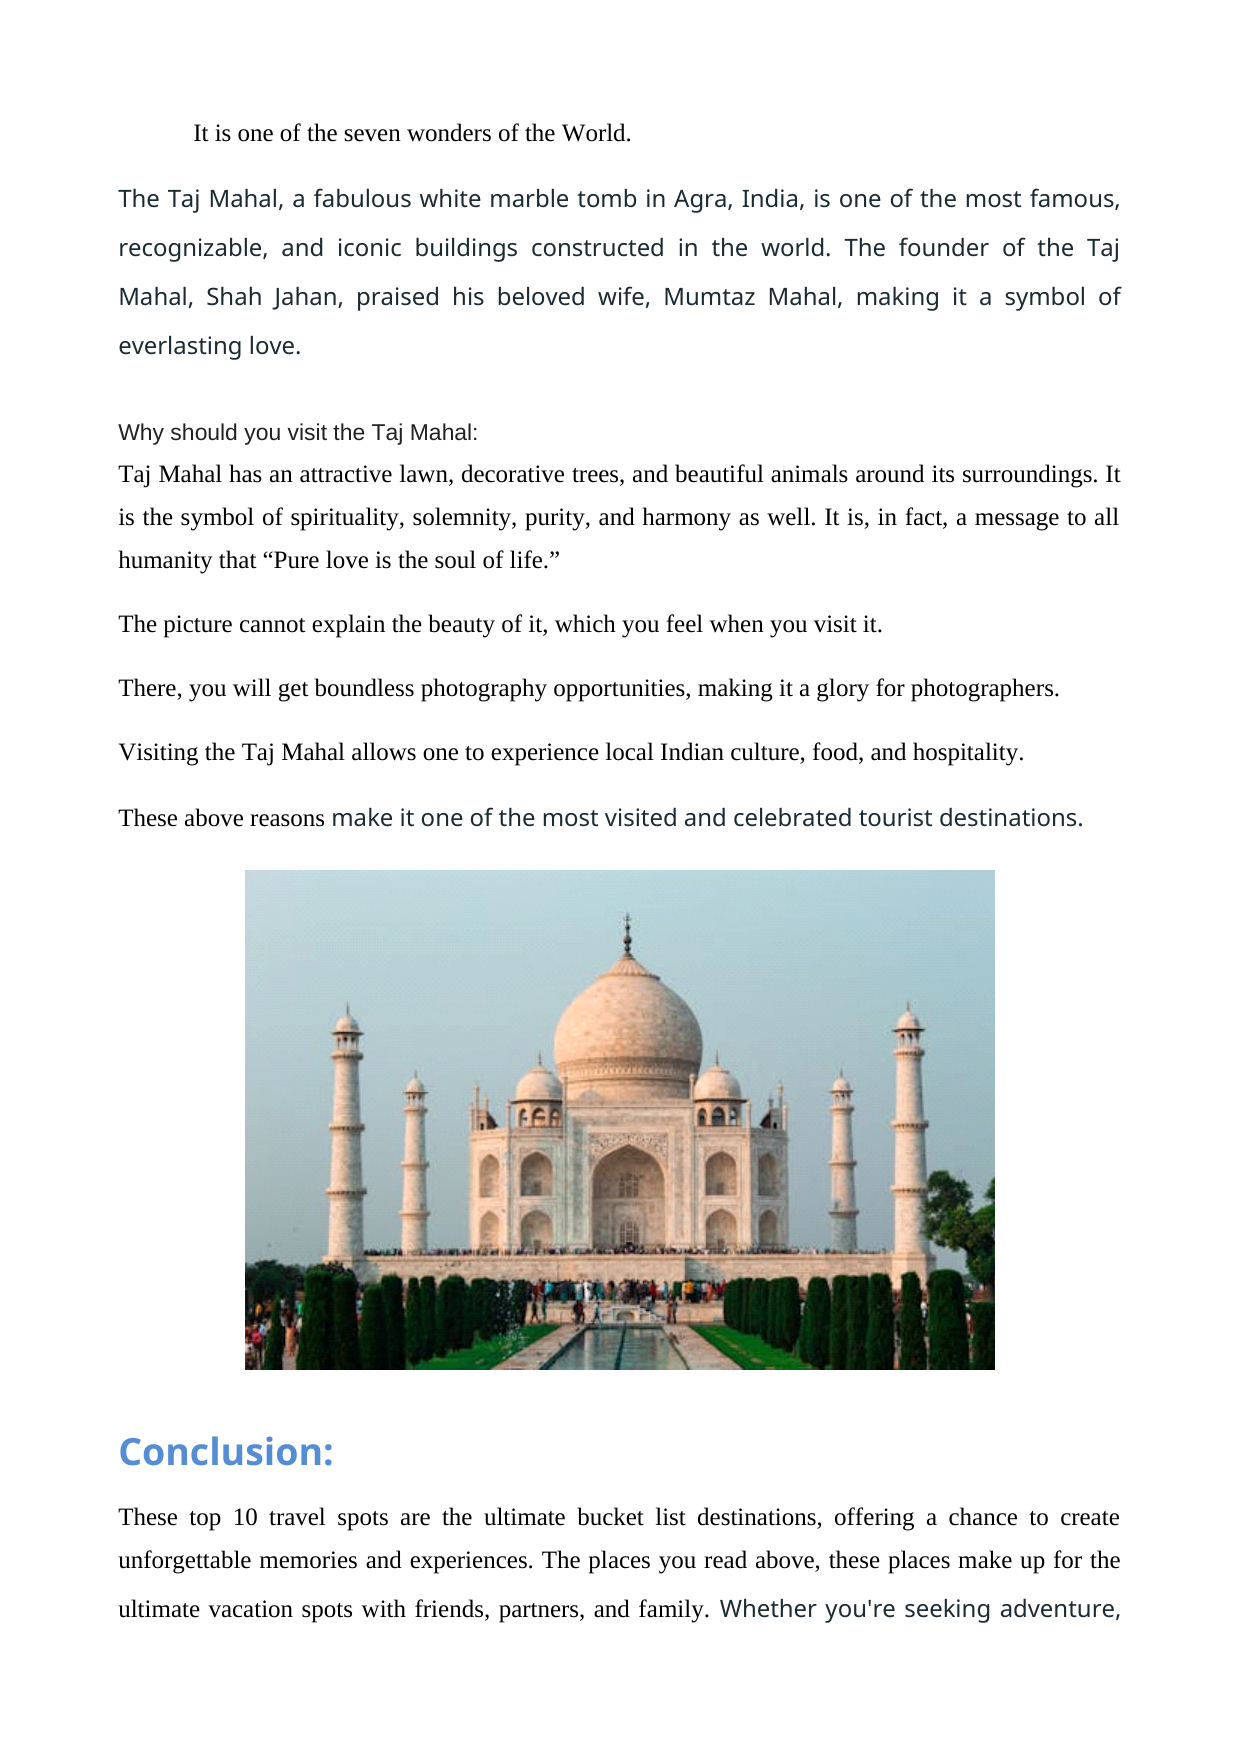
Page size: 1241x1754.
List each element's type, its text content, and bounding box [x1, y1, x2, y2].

text Visiting the Taj Mahal allows one to experience local Indian culture, food, and hospitality. [118, 737, 1122, 766]
text Why should you visit the Taj Mahal: [118, 419, 1122, 446]
text These top 10 travel spots are the ultimate bucket list destinations, offering a chance to create unforgettable memories and experiences. The places you read above, these places make up for the ultimate vacation spots with friends, partners, and family. Whether you're seeking adventure, [118, 1502, 1122, 1624]
text The picture cannot explain the beauty of it, which you feel when you visit it. [118, 609, 1122, 638]
text Conclusion: [118, 1425, 1122, 1476]
text There, you will get boundless photography opportunities, making it a glory for photographers. [118, 673, 1122, 702]
text The Taj Mahal, a fabulous white marble tomb in Agra, India, is one of the most famous, recognizable, and iconic buildings constructed in the world. The founder of the Taj Mahal, Shah Jahan, praised his beloved wife, Mumtaz Mahal, making it a symbol of everlasting love. [118, 182, 1122, 361]
text Taj Mahal has an attractive lawn, decorative trees, and beautiful animals around its surroundings. It is the symbol of spirituality, solemnity, purity, and harmony as well. It is, in fact, a message to all humanity that “Pure love is the soul of life.” [118, 459, 1122, 574]
text It is one of the seven wonders of the World. [193, 118, 1122, 147]
text These above reasons make it one of the most visited and celebrated tourist destinations. [118, 801, 1122, 833]
